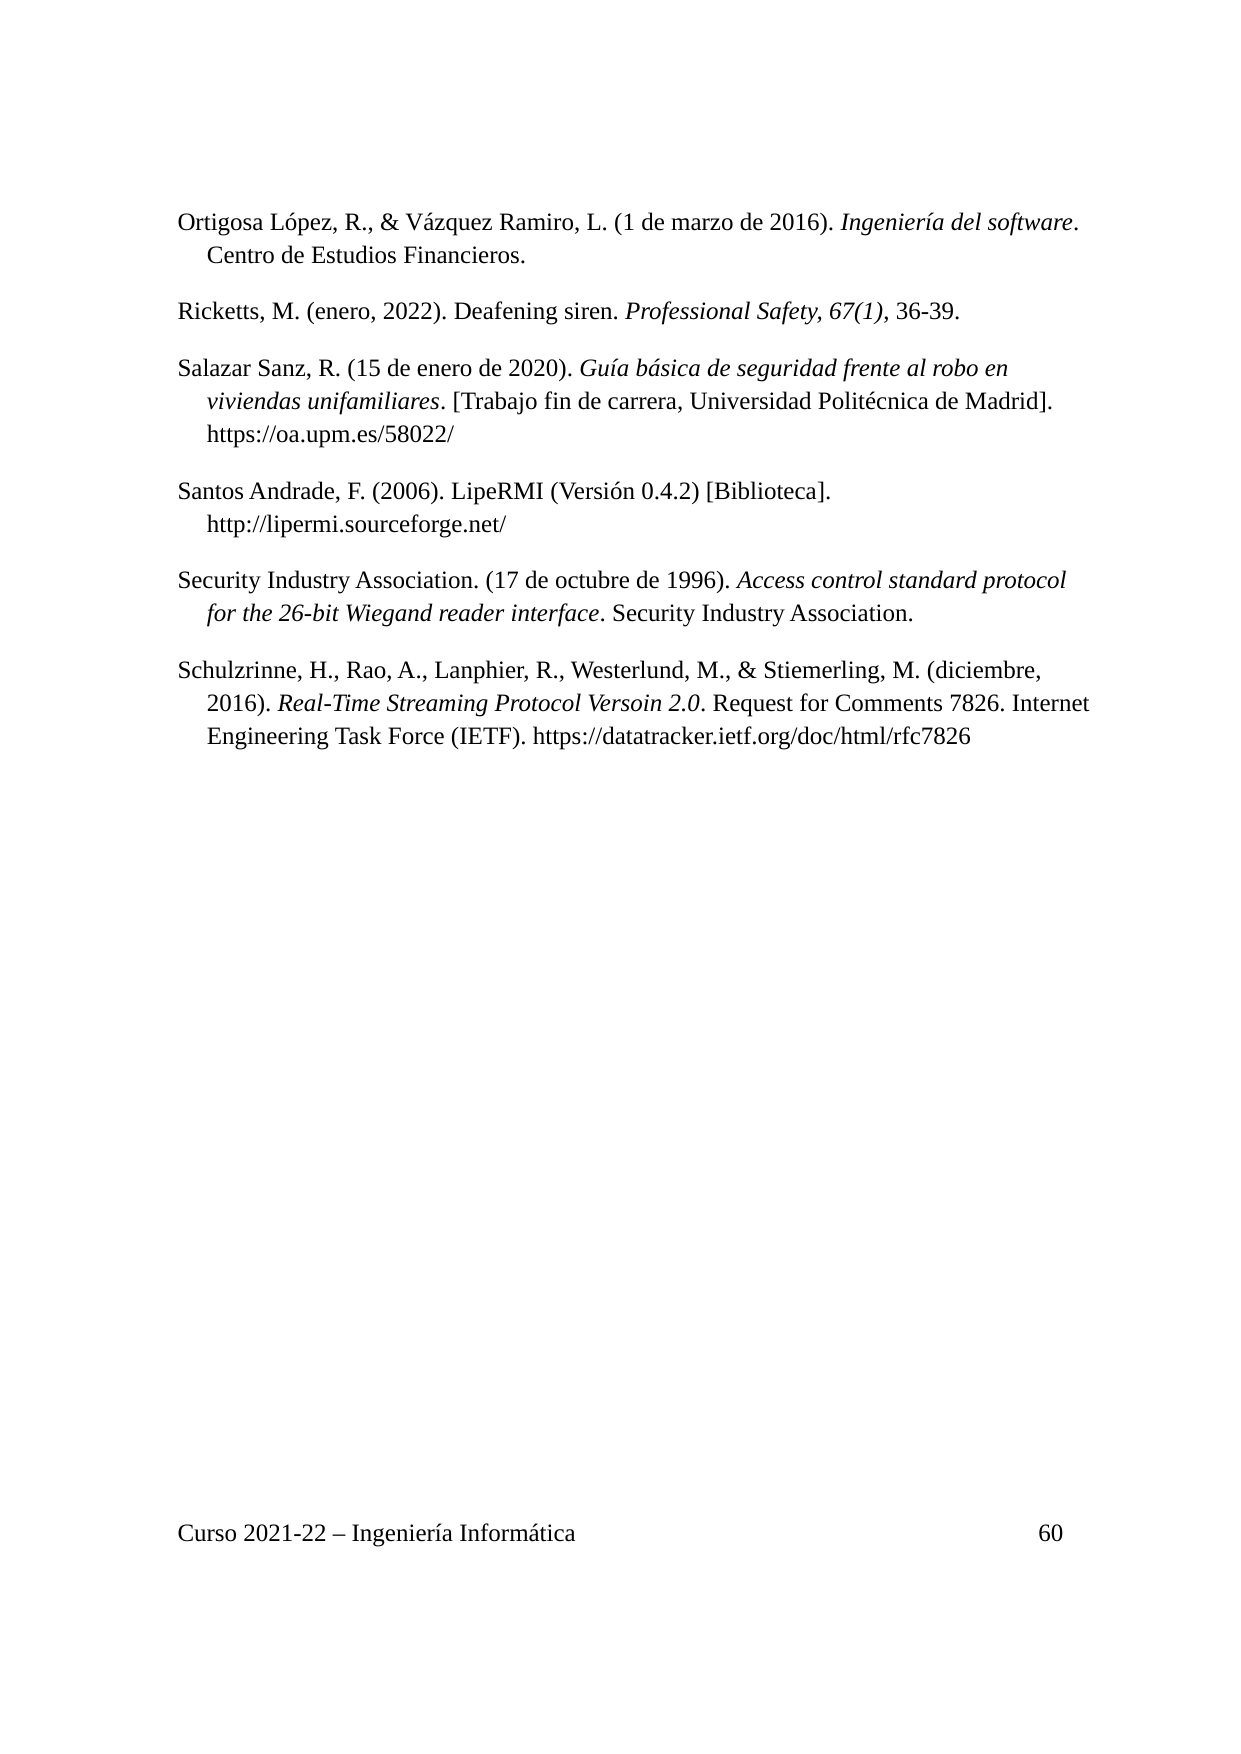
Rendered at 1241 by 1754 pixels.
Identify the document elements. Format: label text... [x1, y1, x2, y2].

text Security Industry Association. (17 de octubre de 1996). Access control standard protocol for the 26-bit Wiegand reader interface. Security Industry Association. [177, 565, 1092, 627]
text Salazar Sanz, R. (15 de enero de 2020). Guía básica de seguridad frente al robo en viviendas unifamiliares. [Trabajo fin de carrera, Universidad Politécnica de Madrid]. https://oa.upm.es/58022/ [177, 353, 1092, 448]
text Santos Andrade, F. (2006). LipeRMI (Versión 0.4.2) [Biblioteca]. http://lipermi.sourceforge.net/ [177, 476, 1092, 537]
text Ricketts, M. (enero, 2022). Deafening siren. Professional Safety, 67(1), 36-39. [177, 296, 1092, 325]
text Ortigosa López, R., & Vázquez Ramiro, L. (1 de marzo de 2016). Ingeniería del software. Centro de Estudios Financieros. [177, 207, 1092, 268]
text Schulzrinne, H., Rao, A., Lanphier, R., Westerlund, M., & Stiemerling, M. (diciembre, 2016). Real-Time Streaming Protocol Versoin 2.0. Request for Comments 7826. Internet Engineering Task Force (IETF). https://datatracker.ietf.org/doc/html/rfc7826 [177, 655, 1092, 750]
